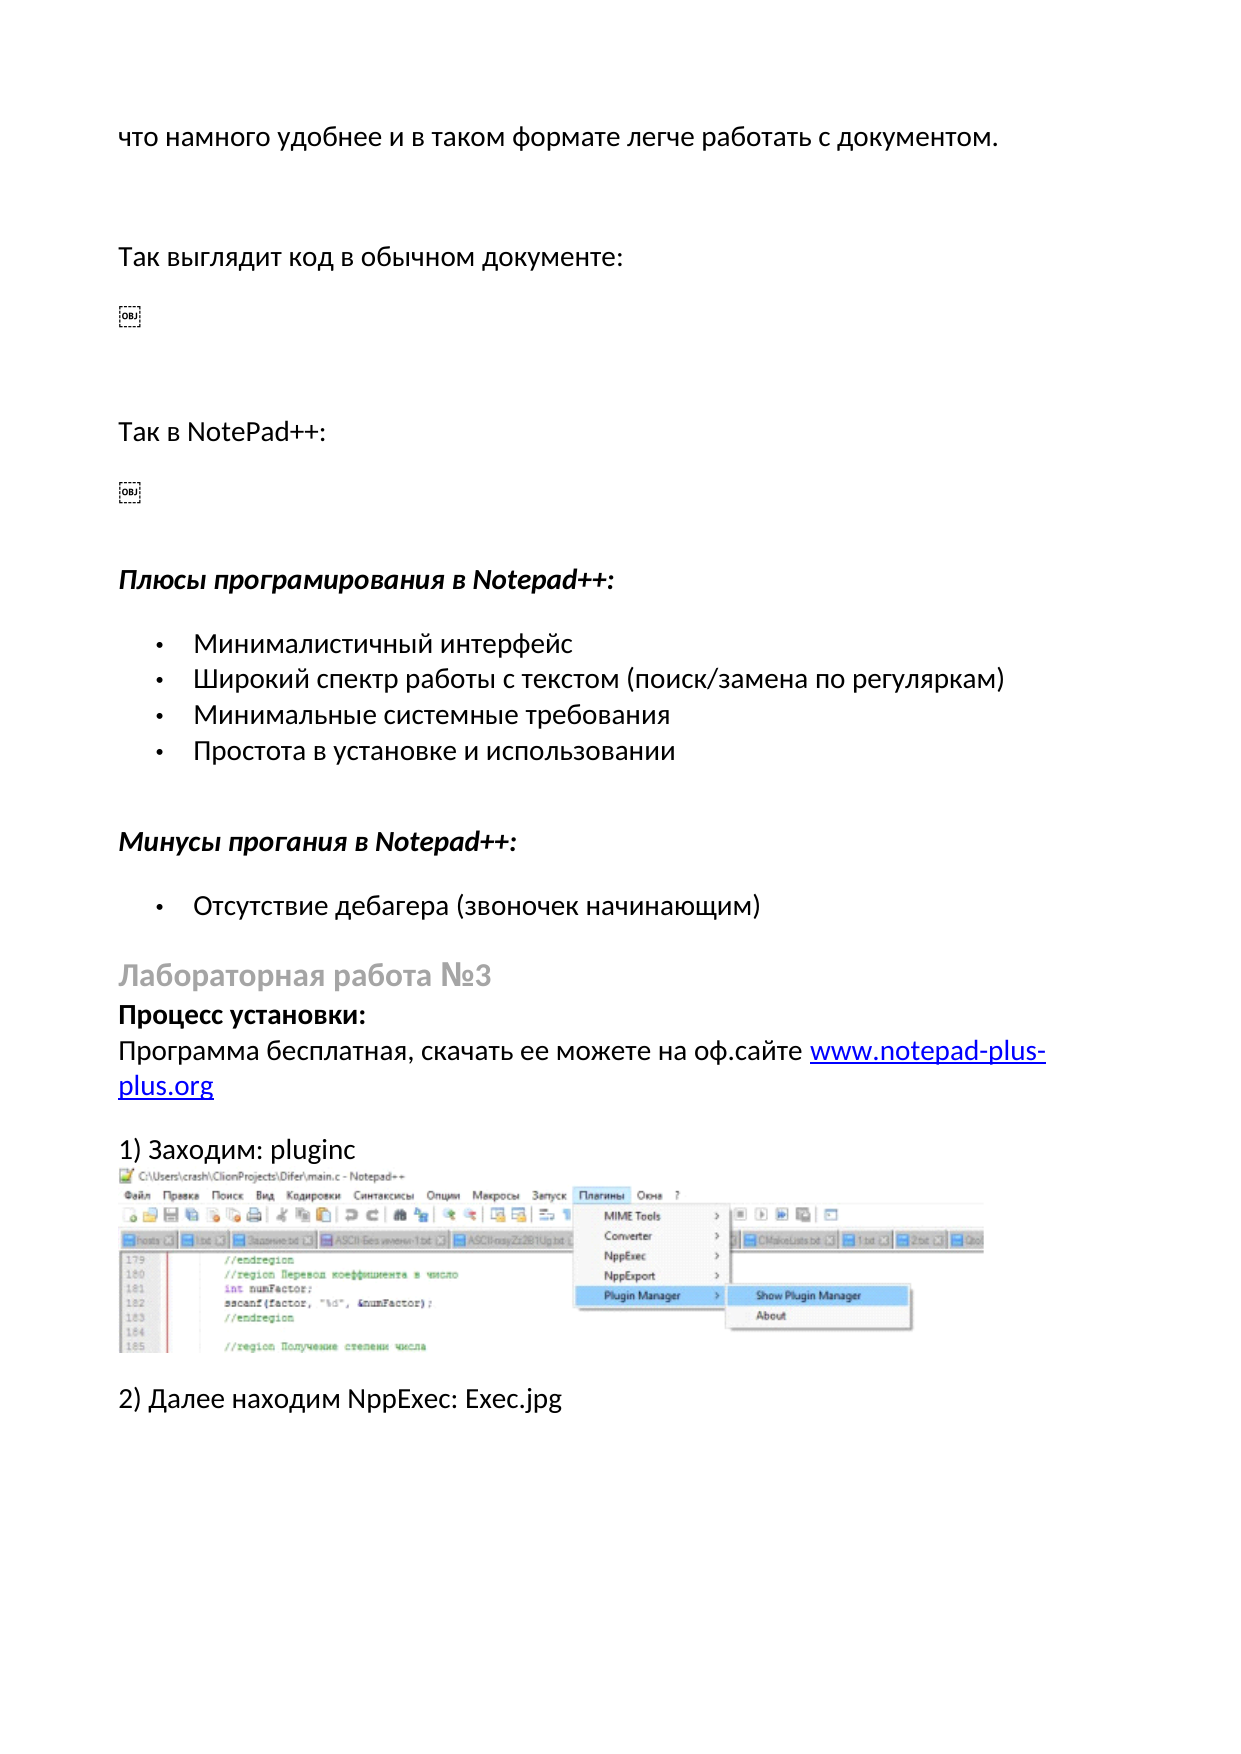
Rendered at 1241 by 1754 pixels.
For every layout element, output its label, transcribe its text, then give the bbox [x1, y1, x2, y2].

text 1) Заходим: pluginc [118, 1131, 1122, 1167]
list Простота в установке и использовании [156, 732, 1122, 767]
list Широкий спектр работы с текстом (поиск/замена по регуляркам) [156, 661, 1122, 696]
text Плюсы програмирования в Notepad++: [118, 561, 1122, 597]
text Так выглядит код в обычном документе: [118, 238, 1122, 273]
text Лабораторная работа №3 [118, 951, 1122, 996]
text Так в NotePad++: [118, 413, 1122, 449]
list Минимальные системные требования [156, 696, 1122, 732]
text ￼ [118, 301, 1122, 329]
text Минусы прогания в Notepad++: [118, 823, 1122, 859]
text ￼ [118, 477, 1122, 505]
text что намного удобнее и в таком формате легче работать с документом. [118, 118, 1122, 154]
list Минималистичный интерфейс [156, 625, 1122, 661]
text Процесс установки: [118, 996, 1122, 1032]
text Программа бесплатная, скачать ее можете на оф.сайте www.notepad-plus-plus.org [118, 1032, 1122, 1103]
text 2) Далее находим NppExec: Exec.jpg [118, 1381, 1122, 1416]
list Отсутствие дебагера (звоночек начинающим) [156, 887, 1122, 923]
